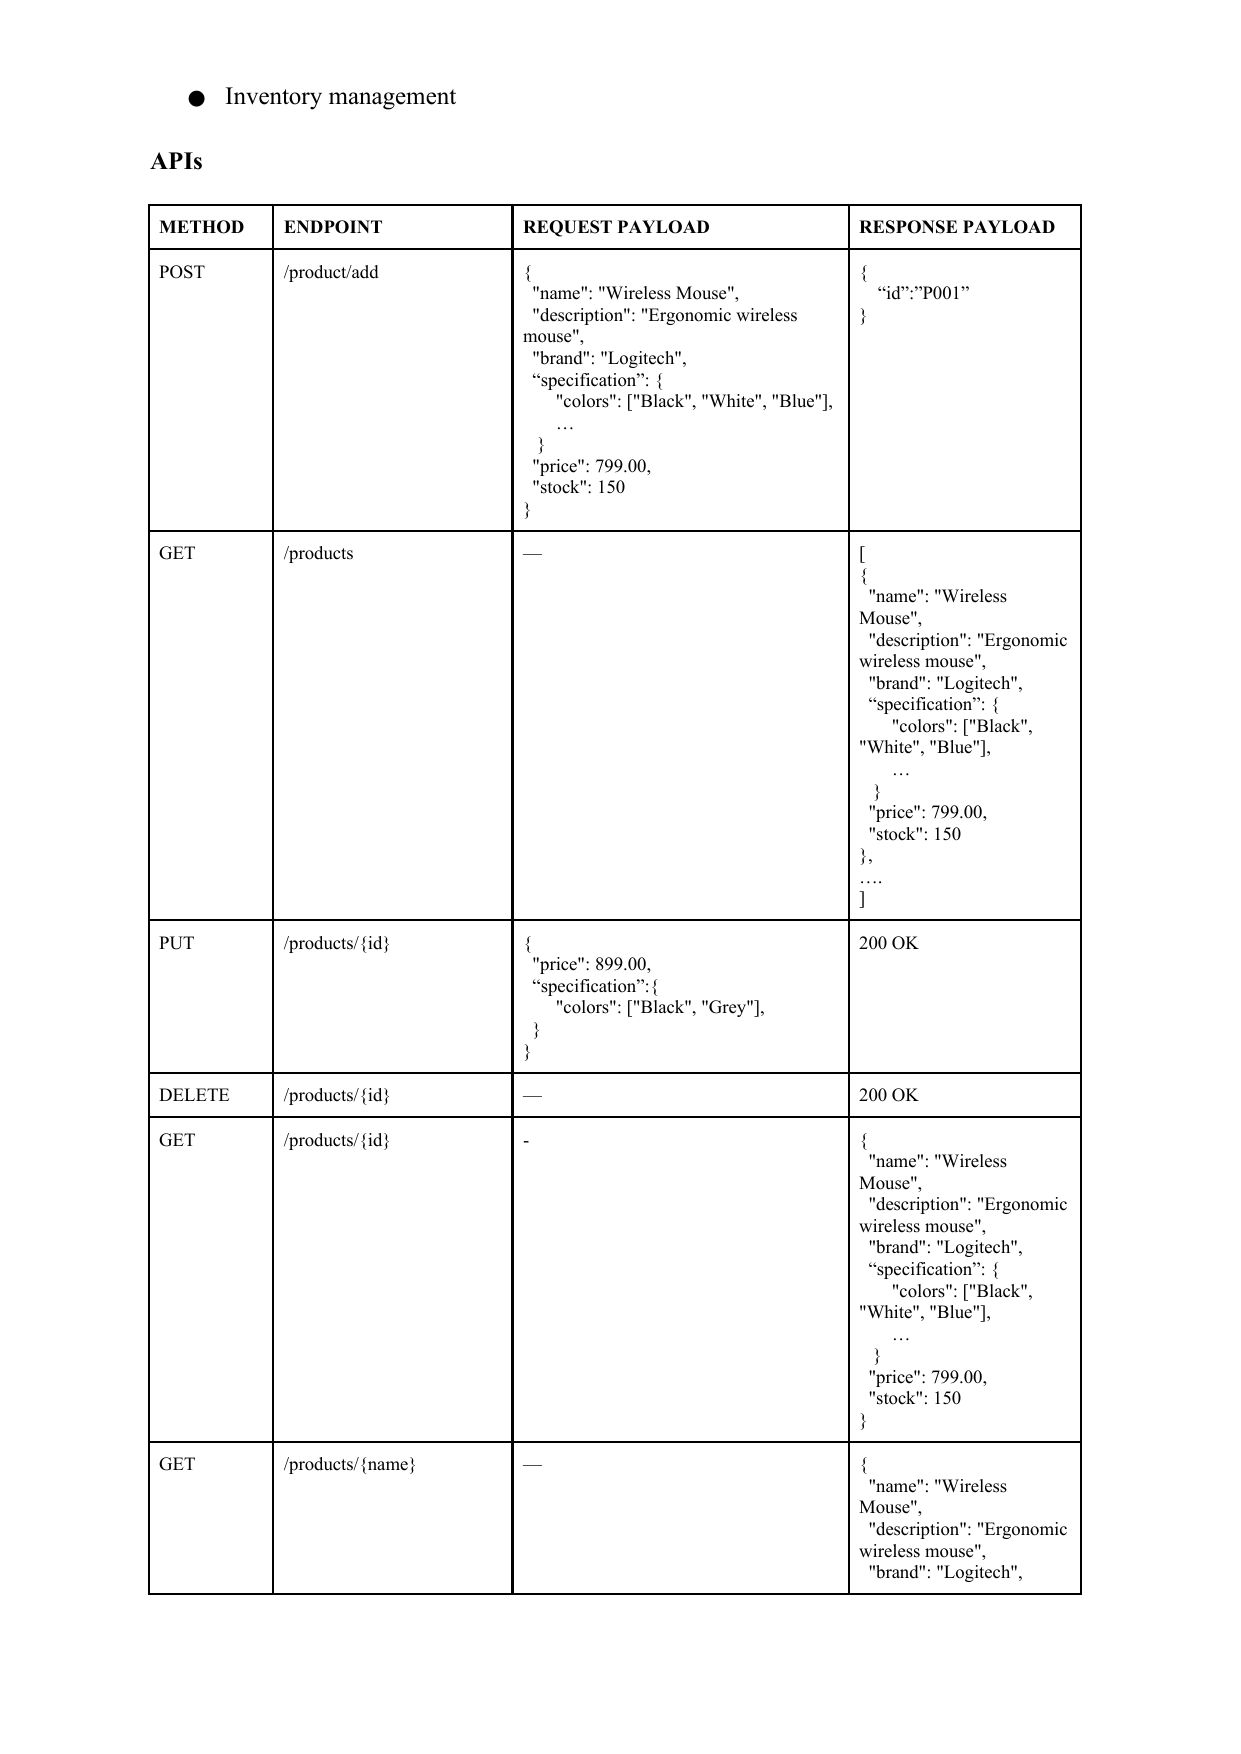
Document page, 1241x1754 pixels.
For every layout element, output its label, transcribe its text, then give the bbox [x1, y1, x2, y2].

table_cell /products/{id} [274, 1118, 511, 1441]
table_header ENDPOINT [274, 206, 511, 248]
table_cell 200 OK [850, 921, 1080, 1072]
table_header METHOD [150, 206, 272, 248]
text APIs [150, 146, 1090, 174]
table_cell — [514, 1443, 848, 1593]
table_cell /products/{id} [274, 921, 511, 1072]
table_cell { "price": 899.00, “specification”:{ "colors": ["Black", "Grey"], } } [514, 921, 848, 1072]
table_cell GET [150, 1443, 272, 1593]
table_cell DELETE [150, 1074, 272, 1116]
table_cell GET [150, 532, 272, 919]
table_cell /product/add [274, 250, 511, 530]
list Inventory management [187, 74, 1090, 117]
table_cell /products [274, 532, 511, 919]
table_cell GET [150, 1118, 272, 1441]
table_cell POST [150, 250, 272, 530]
table_header RESPONSE PAYLOAD [850, 206, 1080, 248]
table_cell — [514, 1074, 848, 1116]
table_cell PUT [150, 921, 272, 1072]
table_cell /products/{name} [274, 1443, 511, 1593]
table_header REQUEST PAYLOAD [514, 206, 848, 248]
table_cell 200 OK [850, 1074, 1080, 1116]
table_cell — [514, 532, 848, 919]
table_cell { "name": "Wireless Mouse", "description": "Ergonomic wireless mouse", "brand": "Logitech", “specification”: { "colors": ["Black", "White", "Blue"], … } "price": 799.00, "stock": 150 } [850, 1118, 1080, 1441]
table_cell [ { "name": "Wireless Mouse", "description": "Ergonomic wireless mouse", "brand": "Logitech", “specification”: { "colors": ["Black", "White", "Blue"], … } "price": 799.00, "stock": 150 }, …. ] [850, 532, 1080, 919]
table_cell { “id”:”P001” } [850, 250, 1080, 530]
table_cell /products/{id} [274, 1074, 511, 1116]
table_cell - [514, 1118, 848, 1441]
table_cell { "name": "Wireless Mouse", "description": "Ergonomic wireless mouse", "brand": "Logitech", “specification”: { "colors": ["Black", "White", "Blue"], … } "price": 799.00, "stock": 150 } [514, 250, 848, 530]
table_cell { "name": "Wireless Mouse", "description": "Ergonomic wireless mouse", "brand": "Logitech", [850, 1443, 1080, 1593]
